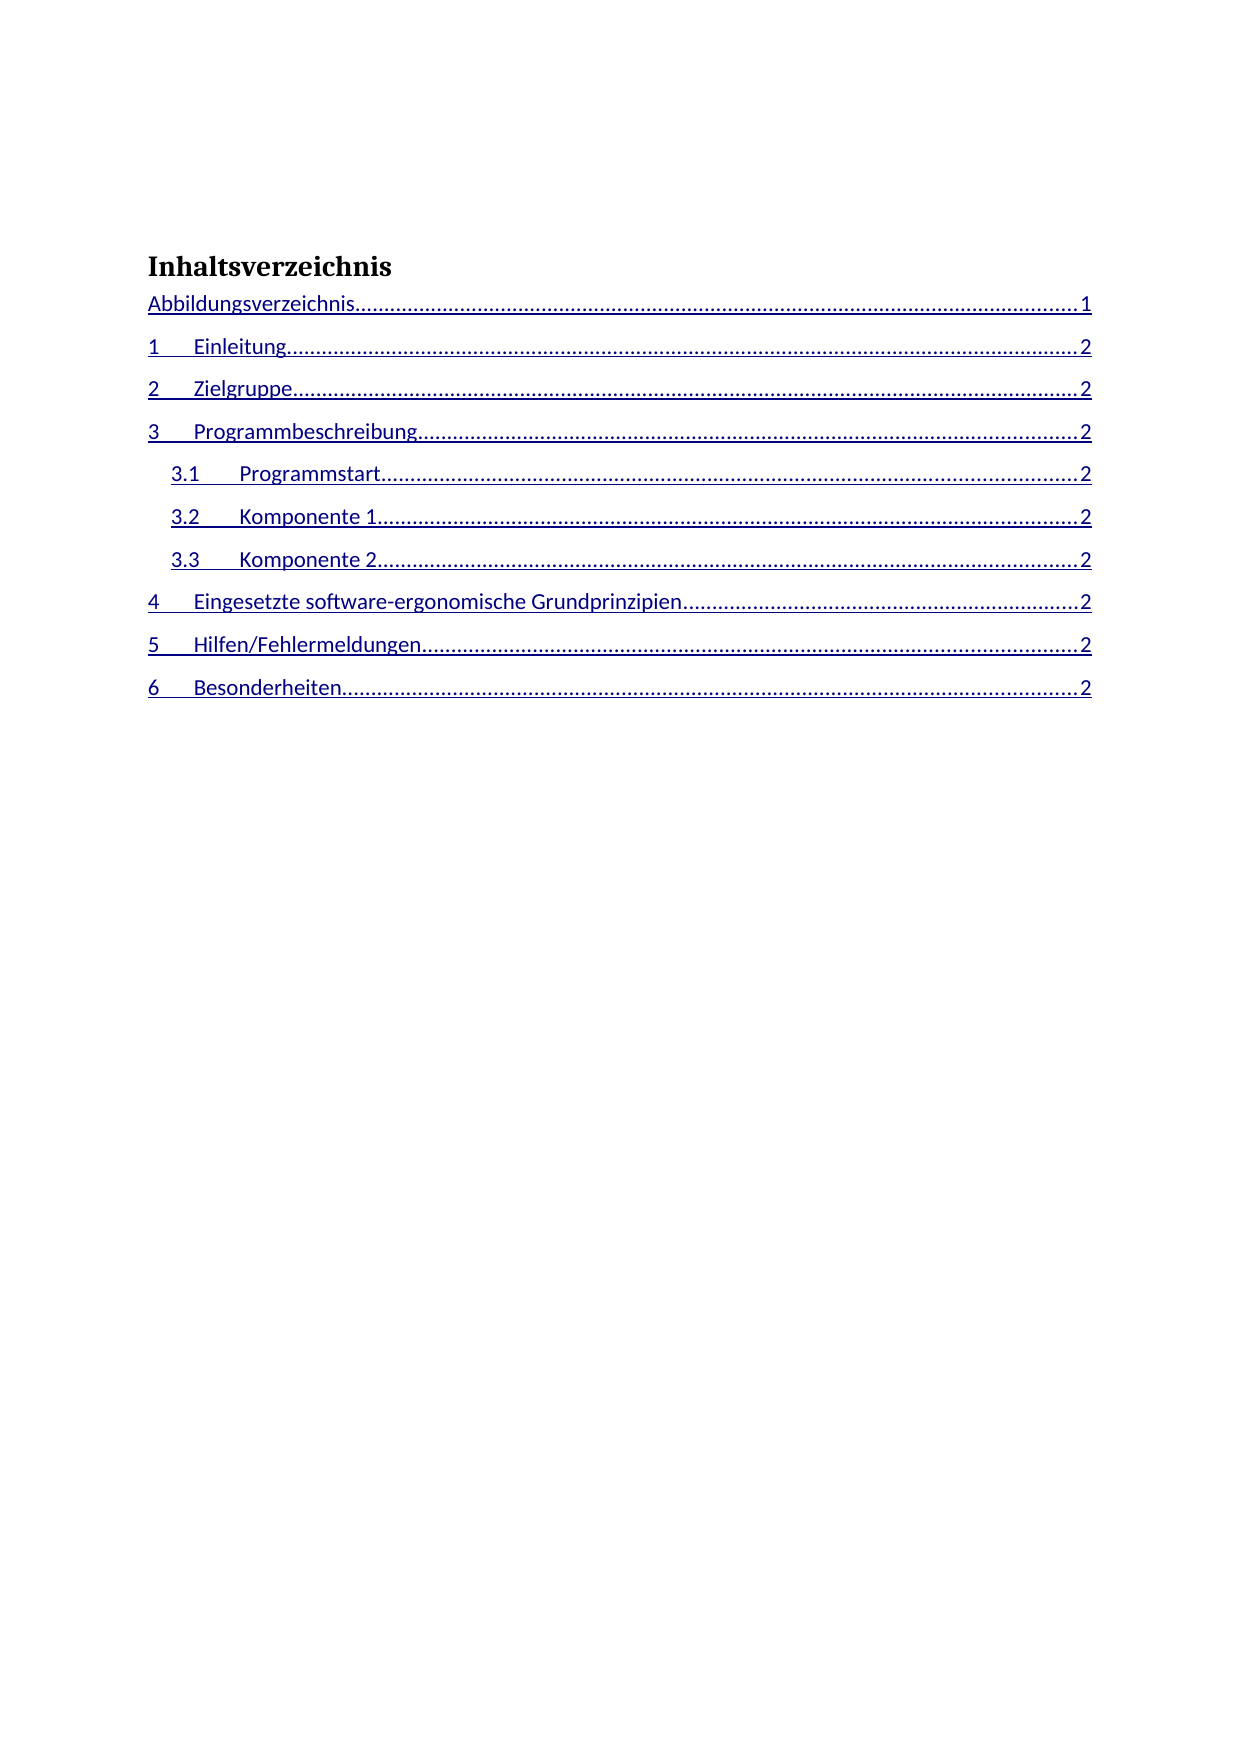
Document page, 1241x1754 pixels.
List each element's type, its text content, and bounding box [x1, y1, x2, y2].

text 3.2 Komponente 1 2 [171, 502, 1093, 530]
text 2 Zielgruppe 2 [148, 374, 1093, 402]
text 4 Eingesetzte software-ergonomische Grundprinzipien 2 [148, 587, 1093, 615]
text Abbildungsverzeichnis 1 [148, 289, 1093, 317]
text 5 Hilfen/Fehlermeldungen 2 [148, 630, 1093, 658]
text Inhaltsverzeichnis [148, 251, 1093, 284]
text 3.3 Komponente 2 2 [171, 545, 1093, 573]
text 6 Besonderheiten 2 [148, 673, 1093, 701]
text 3 Programmbeschreibung 2 [148, 417, 1093, 445]
text 3.1 Programmstart 2 [171, 459, 1093, 488]
text 1 Einleitung 2 [148, 332, 1093, 360]
